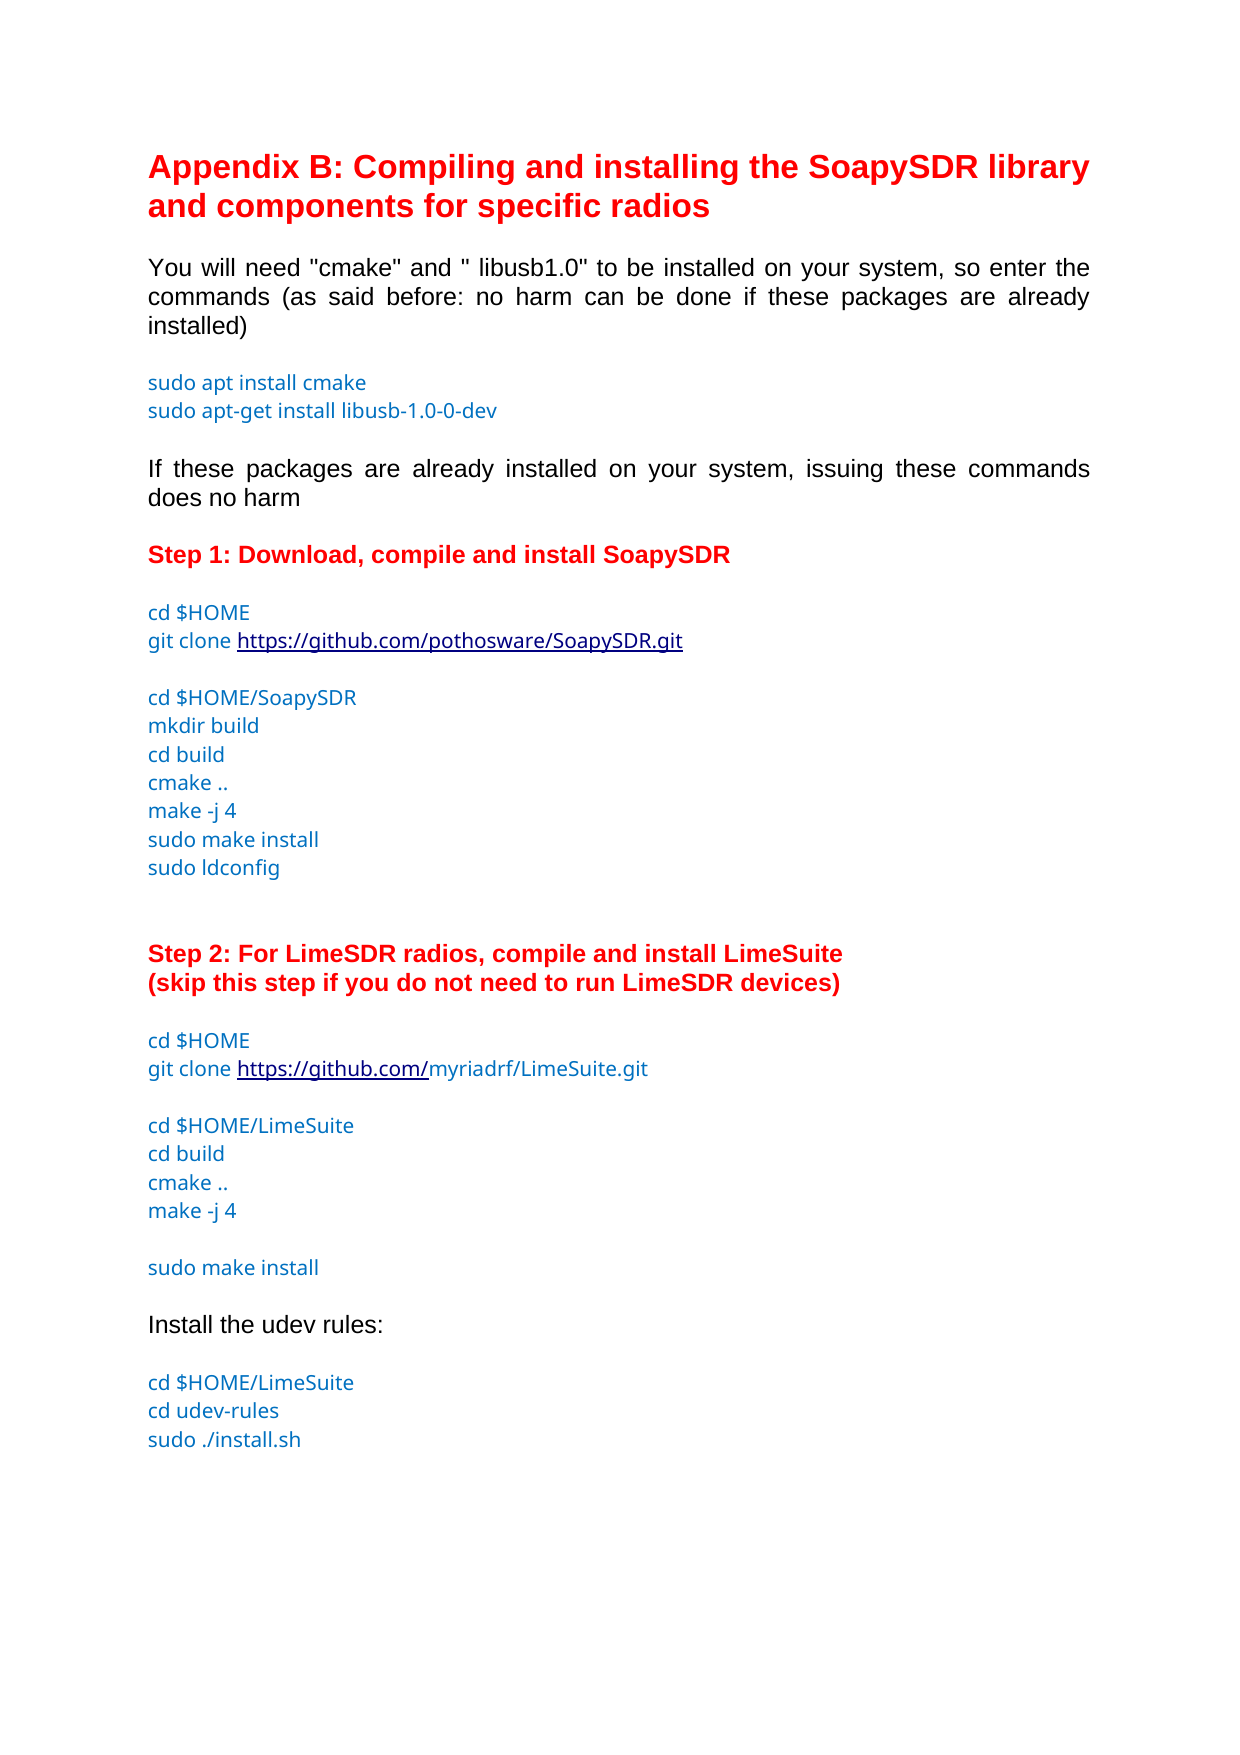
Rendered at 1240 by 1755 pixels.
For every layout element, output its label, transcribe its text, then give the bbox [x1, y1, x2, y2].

text mkdir build [148, 711, 1092, 740]
text cd $HOME/LimeSuite [148, 1111, 1092, 1139]
text You will need "cmake" and " libusb1.0" to be installed on your system, so enter the commands (as said before: no harm can be done if these packages are already installed) [148, 253, 1092, 339]
text sudo make install [148, 825, 1092, 853]
text (skip this step if you do not need to run LimeSDR devices) [148, 968, 1092, 997]
text cmake .. [148, 1168, 1092, 1196]
text make -j 4 [148, 797, 1092, 825]
text cmake .. [148, 768, 1092, 797]
text If these packages are already installed on your system, issuing these commands does no harm [148, 454, 1092, 511]
text cd $HOME/SoapySDR [148, 683, 1092, 711]
text git clone https://github.com/myriadrf/LimeSuite.git [148, 1054, 1092, 1083]
text cd build [148, 1139, 1092, 1168]
text cd $HOME [148, 598, 1092, 626]
text sudo ./install.sh [148, 1425, 1092, 1453]
text cd build [148, 740, 1092, 768]
text make -j 4 [148, 1196, 1092, 1225]
text sudo make install [148, 1253, 1092, 1282]
text Step 2: For LimeSDR radios, compile and install LimeSuite [148, 939, 1092, 968]
text Install the udev rules: [148, 1310, 1092, 1339]
text Step 1: Download, compile and install SoapySDR [148, 540, 1092, 569]
text cd $HOME [148, 1026, 1092, 1054]
text git clone https://github.com/pothosware/SoapySDR.git [148, 626, 1092, 654]
text sudo apt-get install libusb-1.0-0-dev [148, 397, 1092, 425]
text sudo apt install cmake [148, 368, 1092, 397]
text cd udev-rules [148, 1396, 1092, 1425]
text cd $HOME/LimeSuite [148, 1368, 1092, 1396]
text sudo ldconfig [148, 853, 1092, 882]
text Appendix B: Compiling and installing the SoapySDR library and components for specific radios [148, 148, 1092, 224]
